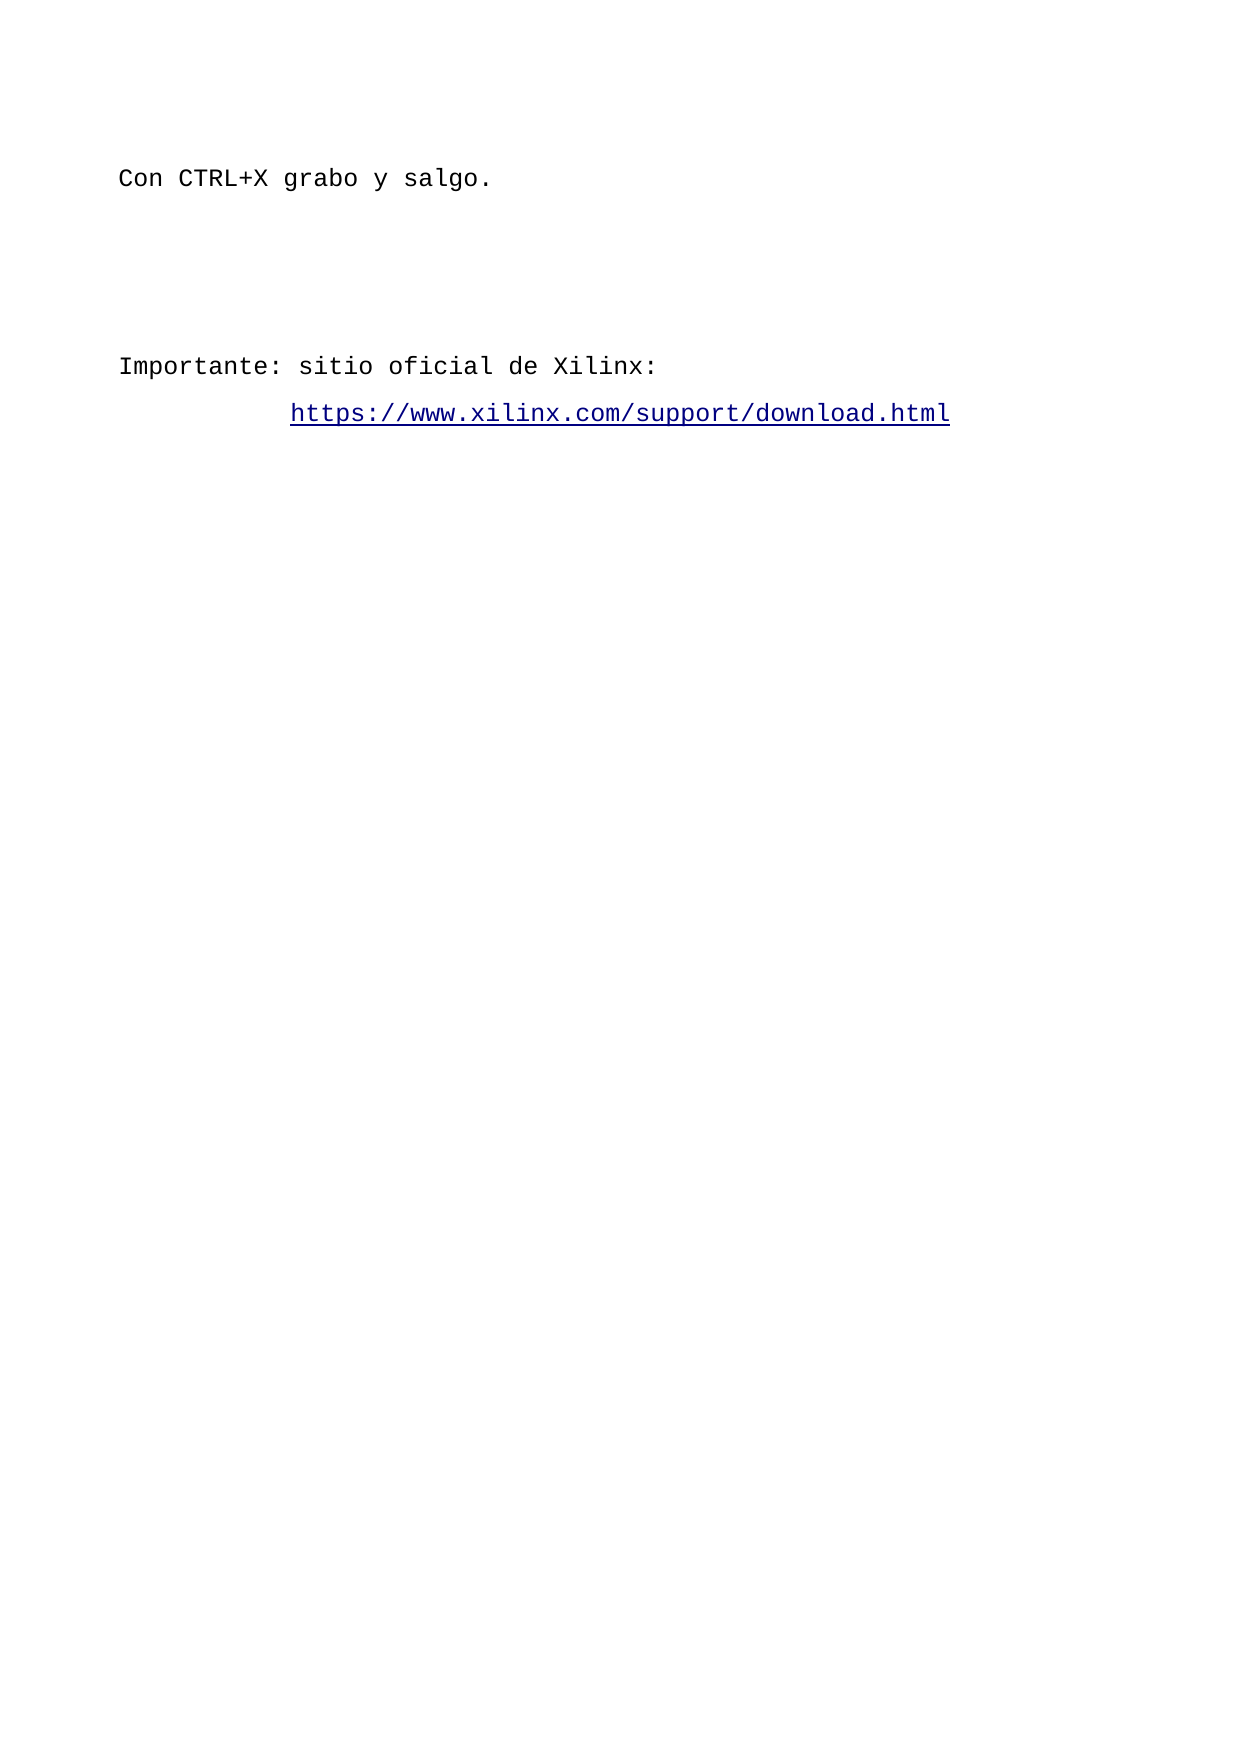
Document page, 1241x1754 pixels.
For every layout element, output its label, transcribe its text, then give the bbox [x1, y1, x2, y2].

text Con CTRL+X grabo y salgo. [118, 165, 1122, 194]
text https://www.xilinx.com/support/download.html [118, 401, 1122, 429]
text Importante: sitio oficial de Xilinx: [118, 354, 1122, 382]
